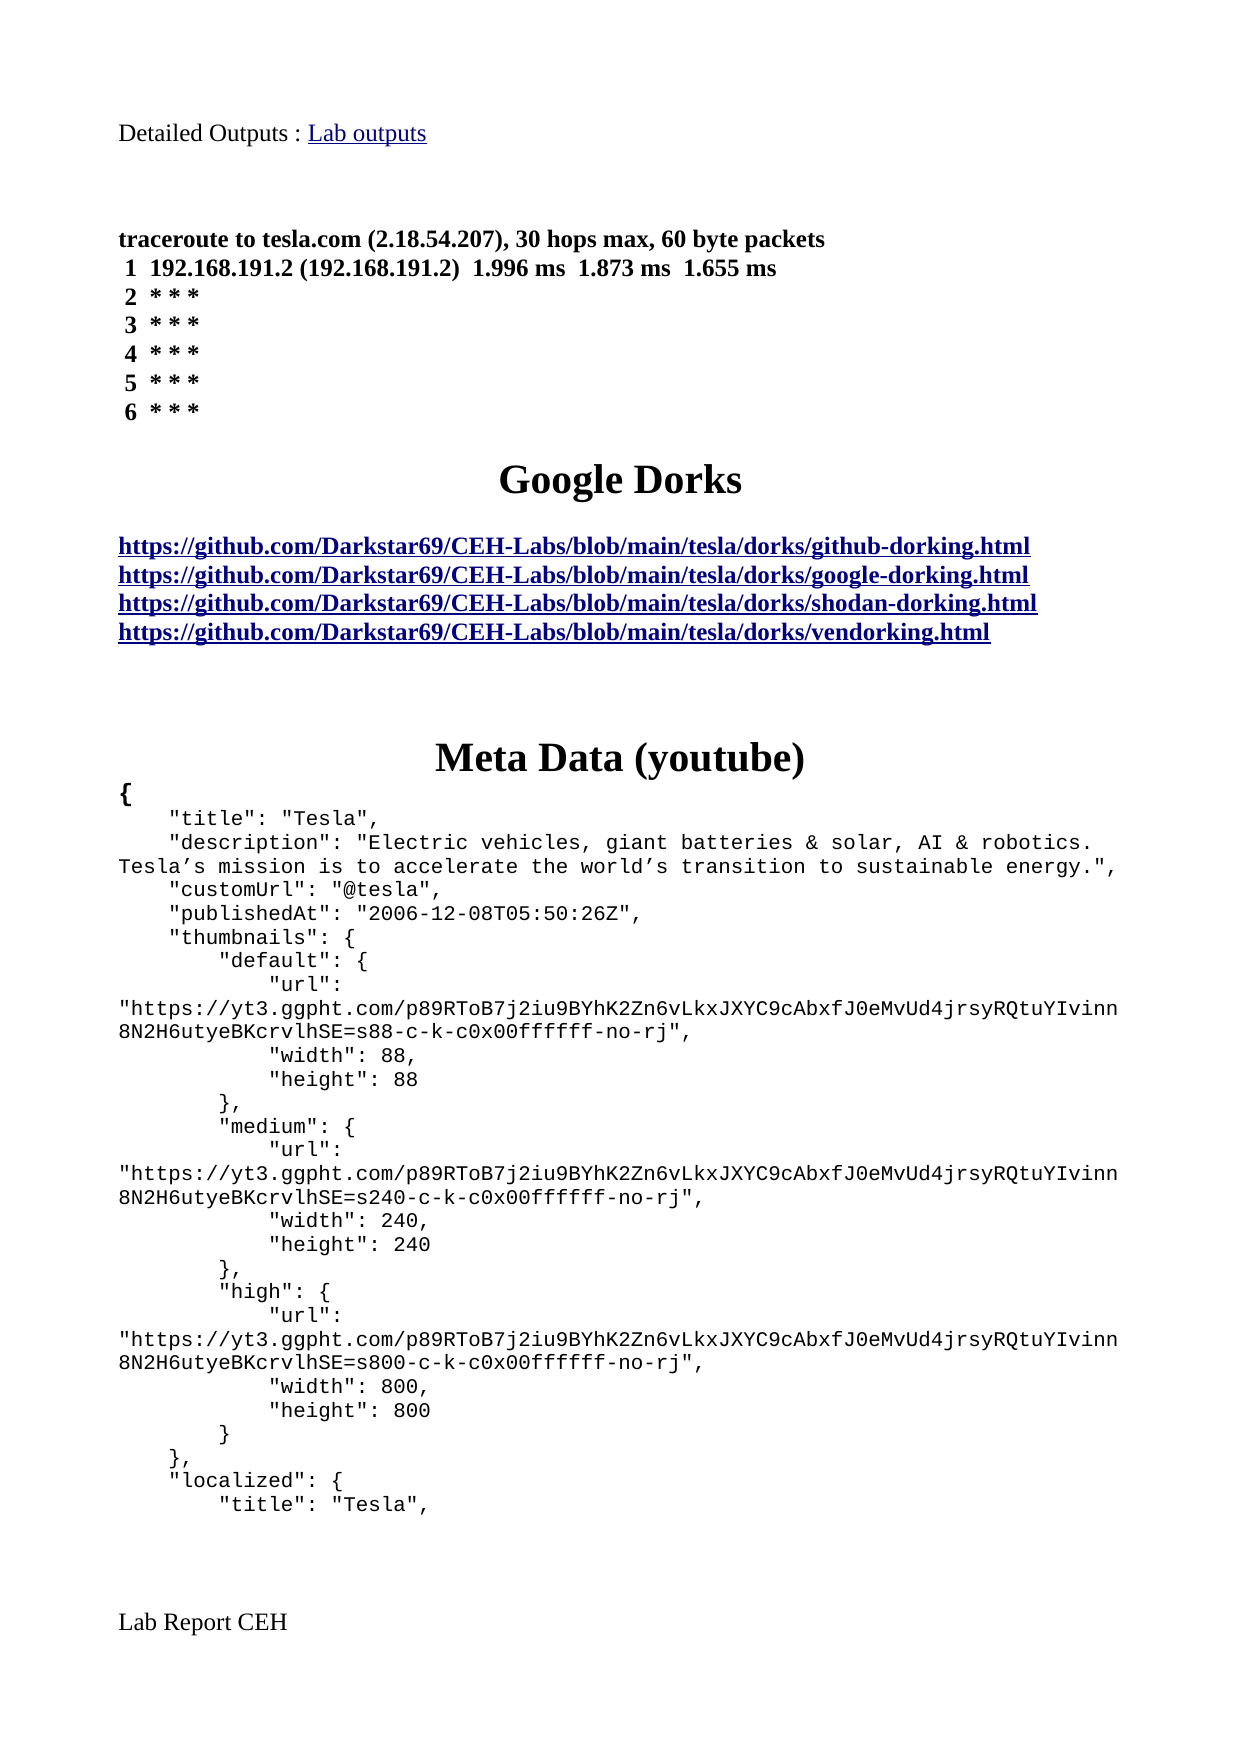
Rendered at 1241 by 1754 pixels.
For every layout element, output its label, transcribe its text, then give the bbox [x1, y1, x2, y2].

text "high": { [118, 1281, 1122, 1305]
text "width": 88, [118, 1045, 1122, 1068]
text 5 * * * [118, 368, 1122, 397]
text "description": "Electric vehicles, giant batteries & solar, AI & robotics. Tesla’s mission is to accelerate the world’s transition to sustainable energy.", [118, 832, 1122, 879]
text }, [118, 1092, 1122, 1116]
text } [118, 1423, 1122, 1447]
text Google Dorks [118, 454, 1122, 502]
text Meta Data (youtube) [118, 732, 1122, 780]
text "width": 240, [118, 1210, 1122, 1234]
text "url": "https://yt3.ggpht.com/p89RToB7j2iu9BYhK2Zn6vLkxJXYC9cAbxfJ0eMvUd4jrsyRQtuYIvinn8N2H6utyeBKcrvlhSE=s88-c-k-c0x00ffffff-no-rj", [118, 974, 1122, 1045]
text https://github.com/Darkstar69/CEH-Labs/blob/main/tesla/dorks/github-dorking.html [118, 531, 1122, 560]
text "width": 800, [118, 1376, 1122, 1399]
text https://github.com/Darkstar69/CEH-Labs/blob/main/tesla/dorks/vendorking.html [118, 617, 1122, 646]
text 2 * * * [118, 282, 1122, 311]
text "height": 240 [118, 1234, 1122, 1258]
text { [118, 780, 1122, 808]
text "default": { [118, 950, 1122, 974]
text https://github.com/Darkstar69/CEH-Labs/blob/main/tesla/dorks/shodan-dorking.html [118, 588, 1122, 617]
text 1 192.168.191.2 (192.168.191.2) 1.996 ms 1.873 ms 1.655 ms [118, 253, 1122, 282]
text traceroute to tesla.com (2.18.54.207), 30 hops max, 60 byte packets [118, 224, 1122, 253]
text "url": "https://yt3.ggpht.com/p89RToB7j2iu9BYhK2Zn6vLkxJXYC9cAbxfJ0eMvUd4jrsyRQtuYIvinn8N2H6utyeBKcrvlhSE=s240-c-k-c0x00ffffff-no-rj", [118, 1139, 1122, 1210]
text "title": "Tesla", [118, 808, 1122, 832]
text "medium": { [118, 1116, 1122, 1139]
text 6 * * * [118, 397, 1122, 426]
text }, [118, 1258, 1122, 1281]
text 3 * * * [118, 311, 1122, 339]
text "publishedAt": "2006-12-08T05:50:26Z", [118, 903, 1122, 927]
text 4 * * * [118, 339, 1122, 368]
text }, [118, 1447, 1122, 1471]
text "url": "https://yt3.ggpht.com/p89RToB7j2iu9BYhK2Zn6vLkxJXYC9cAbxfJ0eMvUd4jrsyRQtuYIvinn8N2H6utyeBKcrvlhSE=s800-c-k-c0x00ffffff-no-rj", [118, 1305, 1122, 1376]
text https://github.com/Darkstar69/CEH-Labs/blob/main/tesla/dorks/google-dorking.html [118, 560, 1122, 588]
text "localized": { [118, 1471, 1122, 1494]
text "height": 800 [118, 1399, 1122, 1423]
text "thumbnails": { [118, 927, 1122, 950]
text "title": "Tesla", [118, 1494, 1122, 1518]
text "height": 88 [118, 1068, 1122, 1092]
text "customUrl": "@tesla", [118, 879, 1122, 903]
